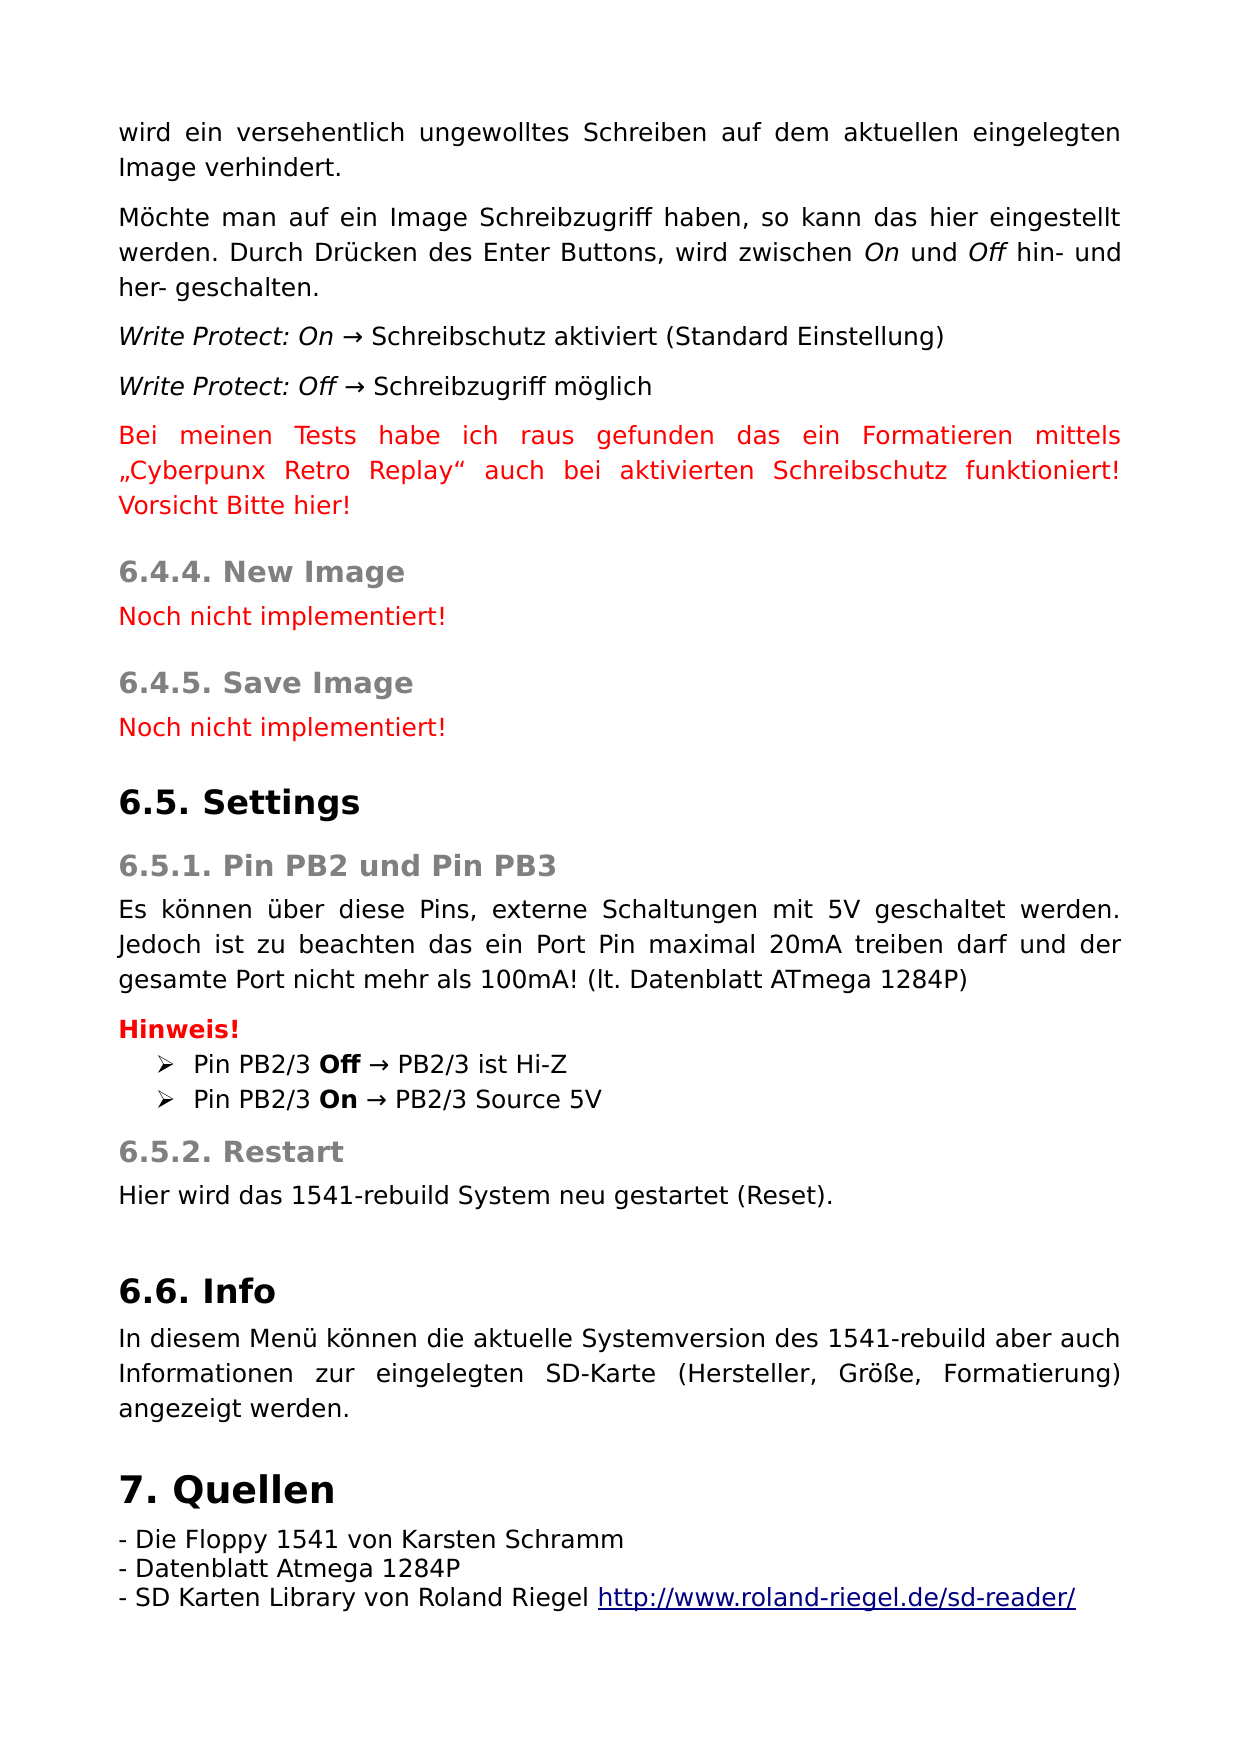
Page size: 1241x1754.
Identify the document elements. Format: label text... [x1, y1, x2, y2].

subtitle Restart [118, 1135, 1122, 1169]
text Noch nicht implementiert! [118, 713, 1122, 742]
text - SD Karten Library von Roland Riegel http://www.roland-riegel.de/sd-reader/ [118, 1583, 1122, 1612]
text Bei meinen Tests habe ich raus gefunden das ein Formatieren mittels „Cyberpunx Retro Replay“ auch bei aktivierten Schreibschutz funktioniert! Vorsicht Bitte hier! [118, 421, 1122, 521]
list Pin PB2/3 On → PB2/3 Source 5V [156, 1085, 1122, 1114]
text - Datenblatt Atmega 1284P [118, 1554, 1122, 1583]
text In diesem Menü können die aktuelle Systemversion des 1541-rebuild aber auch Informationen zur eingelegten SD-Karte (Hersteller, Größe, Formatierung) angezeigt werden. [118, 1324, 1122, 1423]
text Noch nicht implementiert! [118, 602, 1122, 631]
text Möchte man auf ein Image Schreibzugriff haben, so kann das hier eingestellt werden. Durch Drücken des Enter Buttons, wird zwischen On und Off hin- und her- geschalten. [118, 203, 1122, 302]
subtitle Info [118, 1272, 1122, 1311]
text Hier wird das 1541-rebuild System neu gestartet (Reset). [118, 1181, 1122, 1211]
subtitle Quellen [118, 1468, 1122, 1512]
list Pin PB2/3 Off → PB2/3 ist Hi-Z [156, 1050, 1122, 1079]
subtitle Save Image [118, 666, 1122, 700]
text Hinweis! [118, 1015, 1122, 1044]
subtitle Pin PB2 und Pin PB3 [118, 849, 1122, 883]
text Es können über diese Pins, externe Schaltungen mit 5V geschaltet werden. Jedoch ist zu beachten das ein Port Pin maximal 20mA treiben darf und der gesamte Port nicht mehr als 100mA! (lt. Datenblatt ATmega 1284P) [118, 896, 1122, 995]
text Write Protect: On → Schreibschutz aktiviert (Standard Einstellung) [118, 322, 1122, 351]
text wird ein versehentlich ungewolltes Schreiben auf dem aktuellen eingelegten Image verhindert. [118, 118, 1122, 182]
subtitle Settings [118, 783, 1122, 822]
subtitle New Image [118, 556, 1122, 589]
text Write Protect: Off → Schreibzugriff möglich [118, 372, 1122, 401]
text - Die Floppy 1541 von Karsten Schramm [118, 1525, 1122, 1554]
